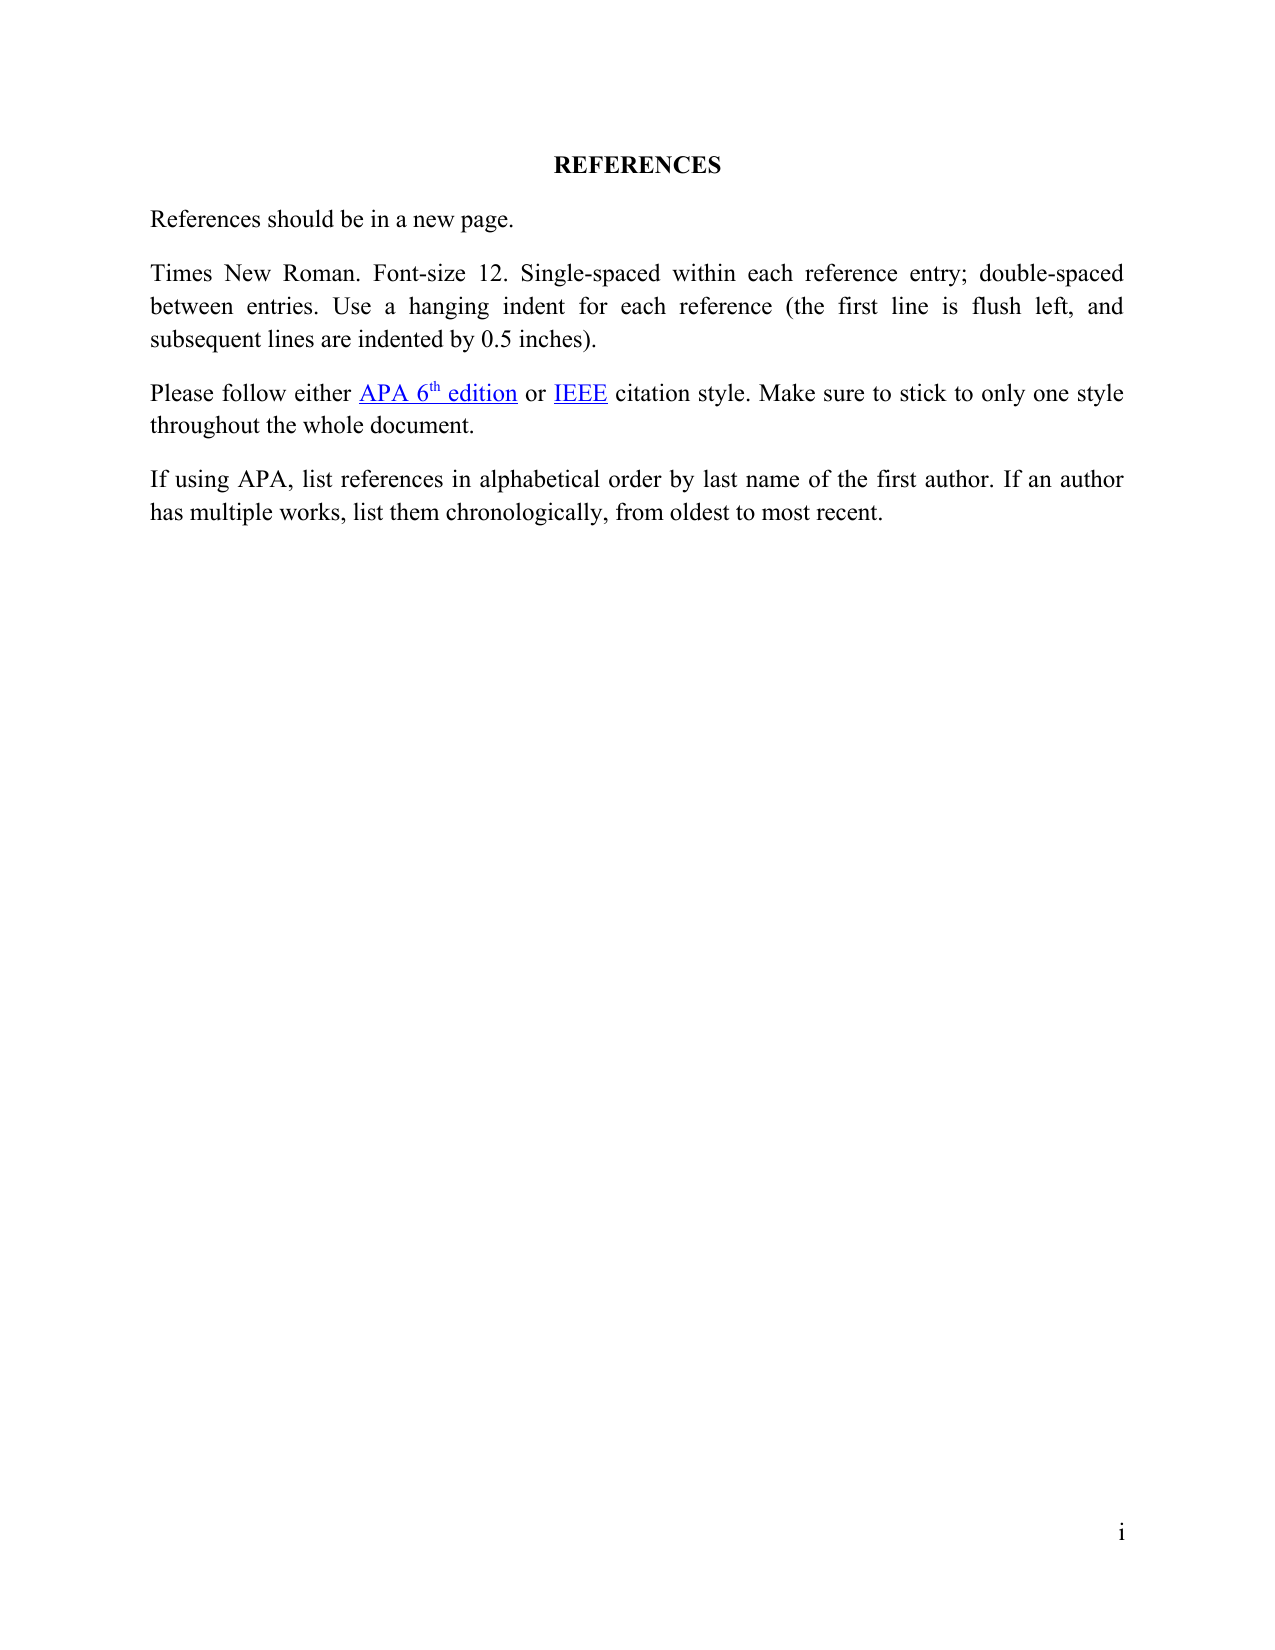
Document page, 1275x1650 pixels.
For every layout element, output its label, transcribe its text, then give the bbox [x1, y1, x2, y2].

text Times New Roman. Font-size 12. Single-spaced within each reference entry; double-spaced between entries. Use a hanging indent for each reference (the first line is flush left, and subsequent lines are indented by 0.5 inches). [150, 258, 1124, 352]
text Please follow either APA 6th edition or IEEE citation style. Make sure to stick to only one style throughout the whole document. [150, 378, 1125, 439]
text References should be in a new page. [150, 204, 1124, 233]
text If using APA, list references in alphabetical order by last name of the first author. If an author has multiple works, list them chronologically, from oldest to most recent. [150, 464, 1125, 526]
subtitle REFERENCES [150, 150, 1124, 179]
